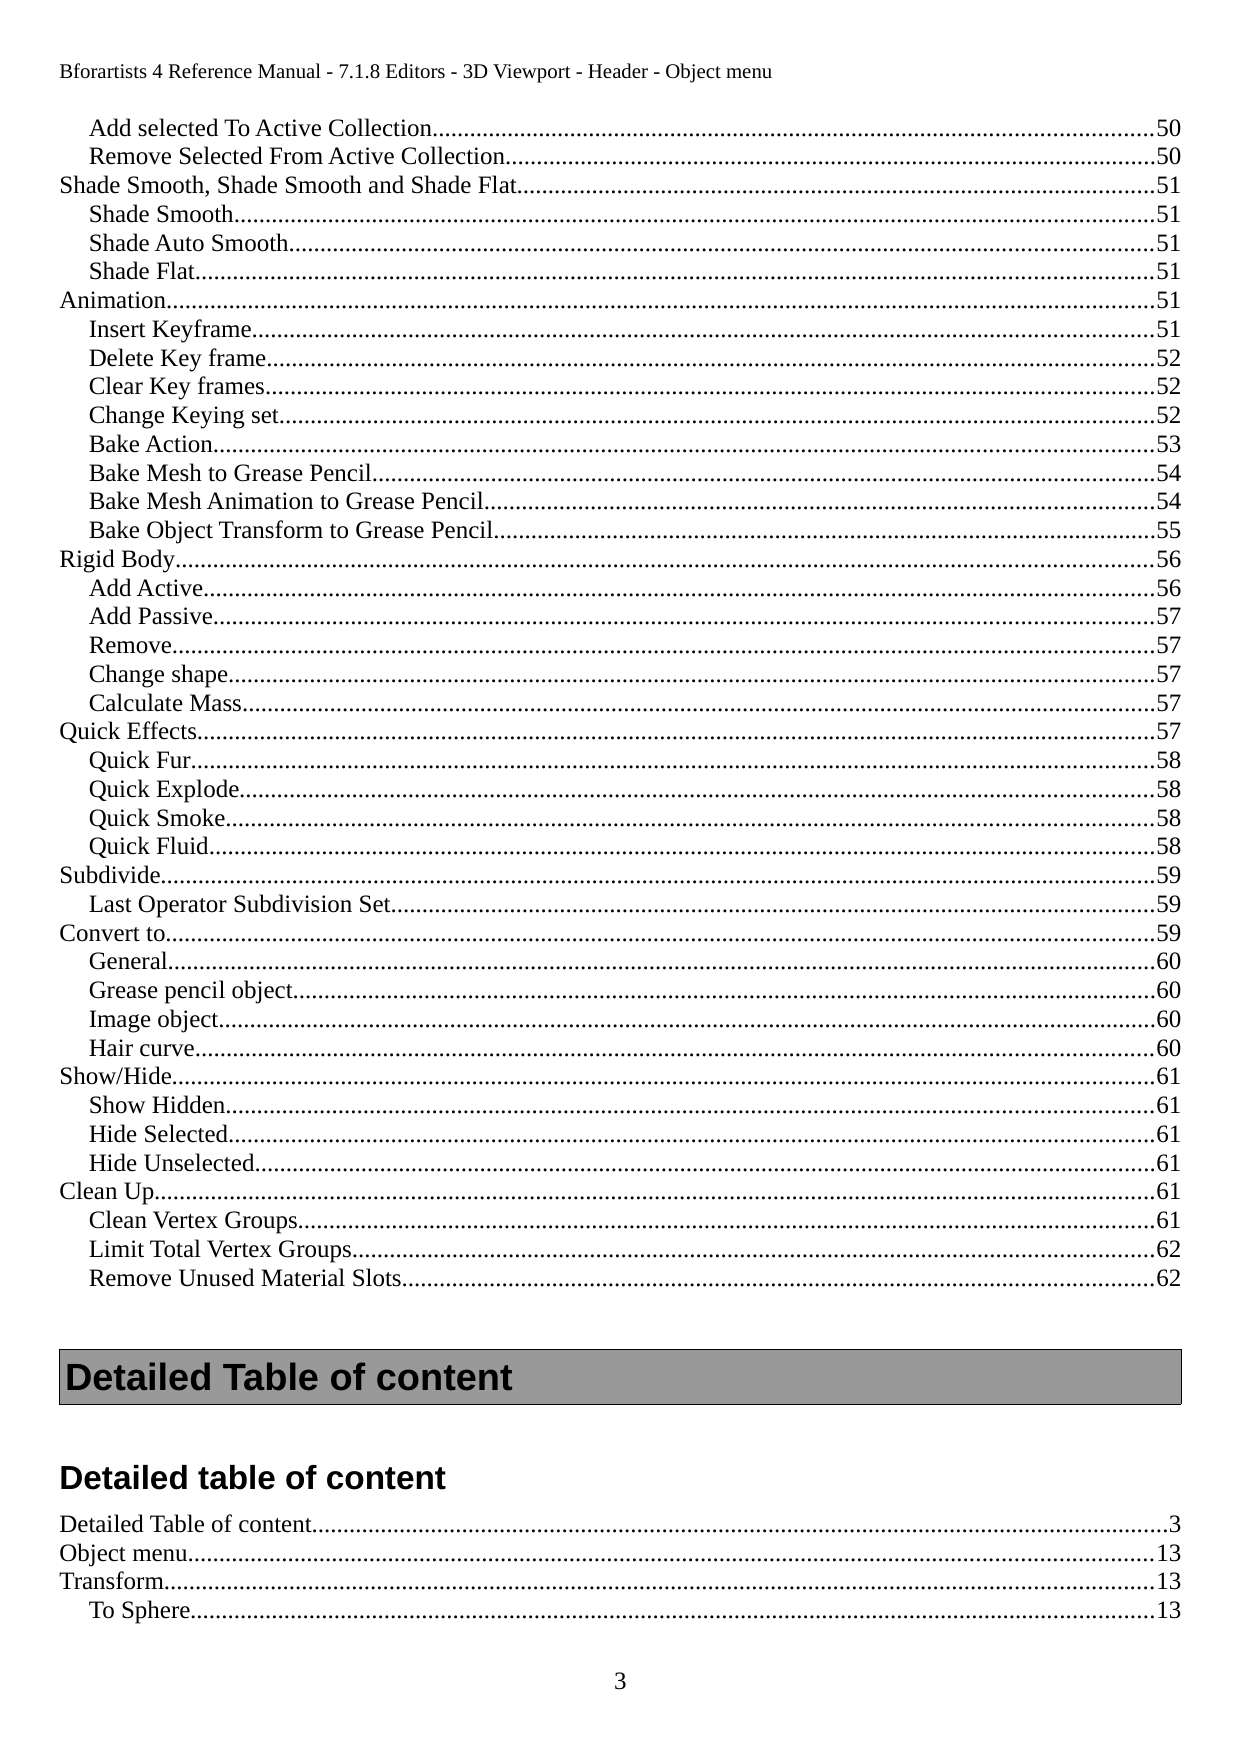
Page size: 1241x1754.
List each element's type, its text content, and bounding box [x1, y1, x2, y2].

text Remove Unused Material Slots 62 [88, 1263, 1181, 1291]
text Clear Key frames 52 [88, 371, 1181, 400]
text Bake Mesh Animation to Grease Pencil 54 [88, 486, 1181, 515]
text Clean Vertex Groups 61 [88, 1205, 1181, 1234]
subtitle Detailed table of content [59, 1458, 1181, 1496]
text Add selected To Active Collection 50 [88, 113, 1181, 141]
text Quick Explode 58 [88, 774, 1181, 803]
text Quick Smoke 58 [88, 803, 1181, 831]
text Grease pencil object 60 [88, 975, 1181, 1004]
text Add Passive 57 [88, 601, 1181, 630]
text Image object 60 [88, 1004, 1181, 1033]
text Bake Mesh to Grease Pencil 54 [88, 458, 1181, 486]
text Shade Flat 51 [88, 256, 1181, 285]
text Change shape 57 [88, 659, 1181, 688]
text Quick Fur 58 [88, 745, 1181, 774]
text Shade Smooth 51 [88, 199, 1181, 228]
text Shade Smooth, Shade Smooth and Shade Flat 51 [59, 170, 1181, 199]
text Quick Effects 57 [59, 716, 1181, 745]
text General 60 [88, 946, 1181, 975]
text Shade Auto Smooth 51 [88, 228, 1181, 256]
text Delete Key frame 52 [88, 343, 1181, 371]
text Remove Selected From Active Collection 50 [88, 141, 1181, 170]
text Hair curve 60 [88, 1033, 1181, 1061]
text Bake Action 53 [88, 429, 1181, 458]
text Rigid Body 56 [59, 544, 1181, 573]
text Last Operator Subdivision Set 59 [88, 889, 1181, 918]
text Object menu 13 [59, 1538, 1181, 1566]
text Hide Selected 61 [88, 1119, 1181, 1148]
text Convert to 59 [59, 918, 1181, 946]
text Transform 13 [59, 1566, 1181, 1595]
text Show Hidden 61 [88, 1090, 1181, 1119]
text Subdivide 59 [59, 860, 1181, 889]
text Detailed Table of content 3 [59, 1509, 1181, 1538]
text Limit Total Vertex Groups 62 [88, 1234, 1181, 1263]
text Clean Up 61 [59, 1176, 1181, 1205]
text To Sphere 13 [88, 1595, 1181, 1624]
text Animation 51 [59, 285, 1181, 314]
text Remove 57 [88, 630, 1181, 659]
text Add Active 56 [88, 573, 1181, 601]
text Hide Unselected 61 [88, 1148, 1181, 1176]
table_header Detailed Table of content [60, 1350, 1181, 1404]
text Show/Hide 61 [59, 1061, 1181, 1090]
text Quick Fluid 58 [88, 831, 1181, 860]
text Calculate Mass 57 [88, 688, 1181, 716]
text Bake Object Transform to Grease Pencil 55 [88, 515, 1181, 544]
text Insert Keyframe 51 [88, 314, 1181, 343]
text Change Keying set 52 [88, 400, 1181, 429]
